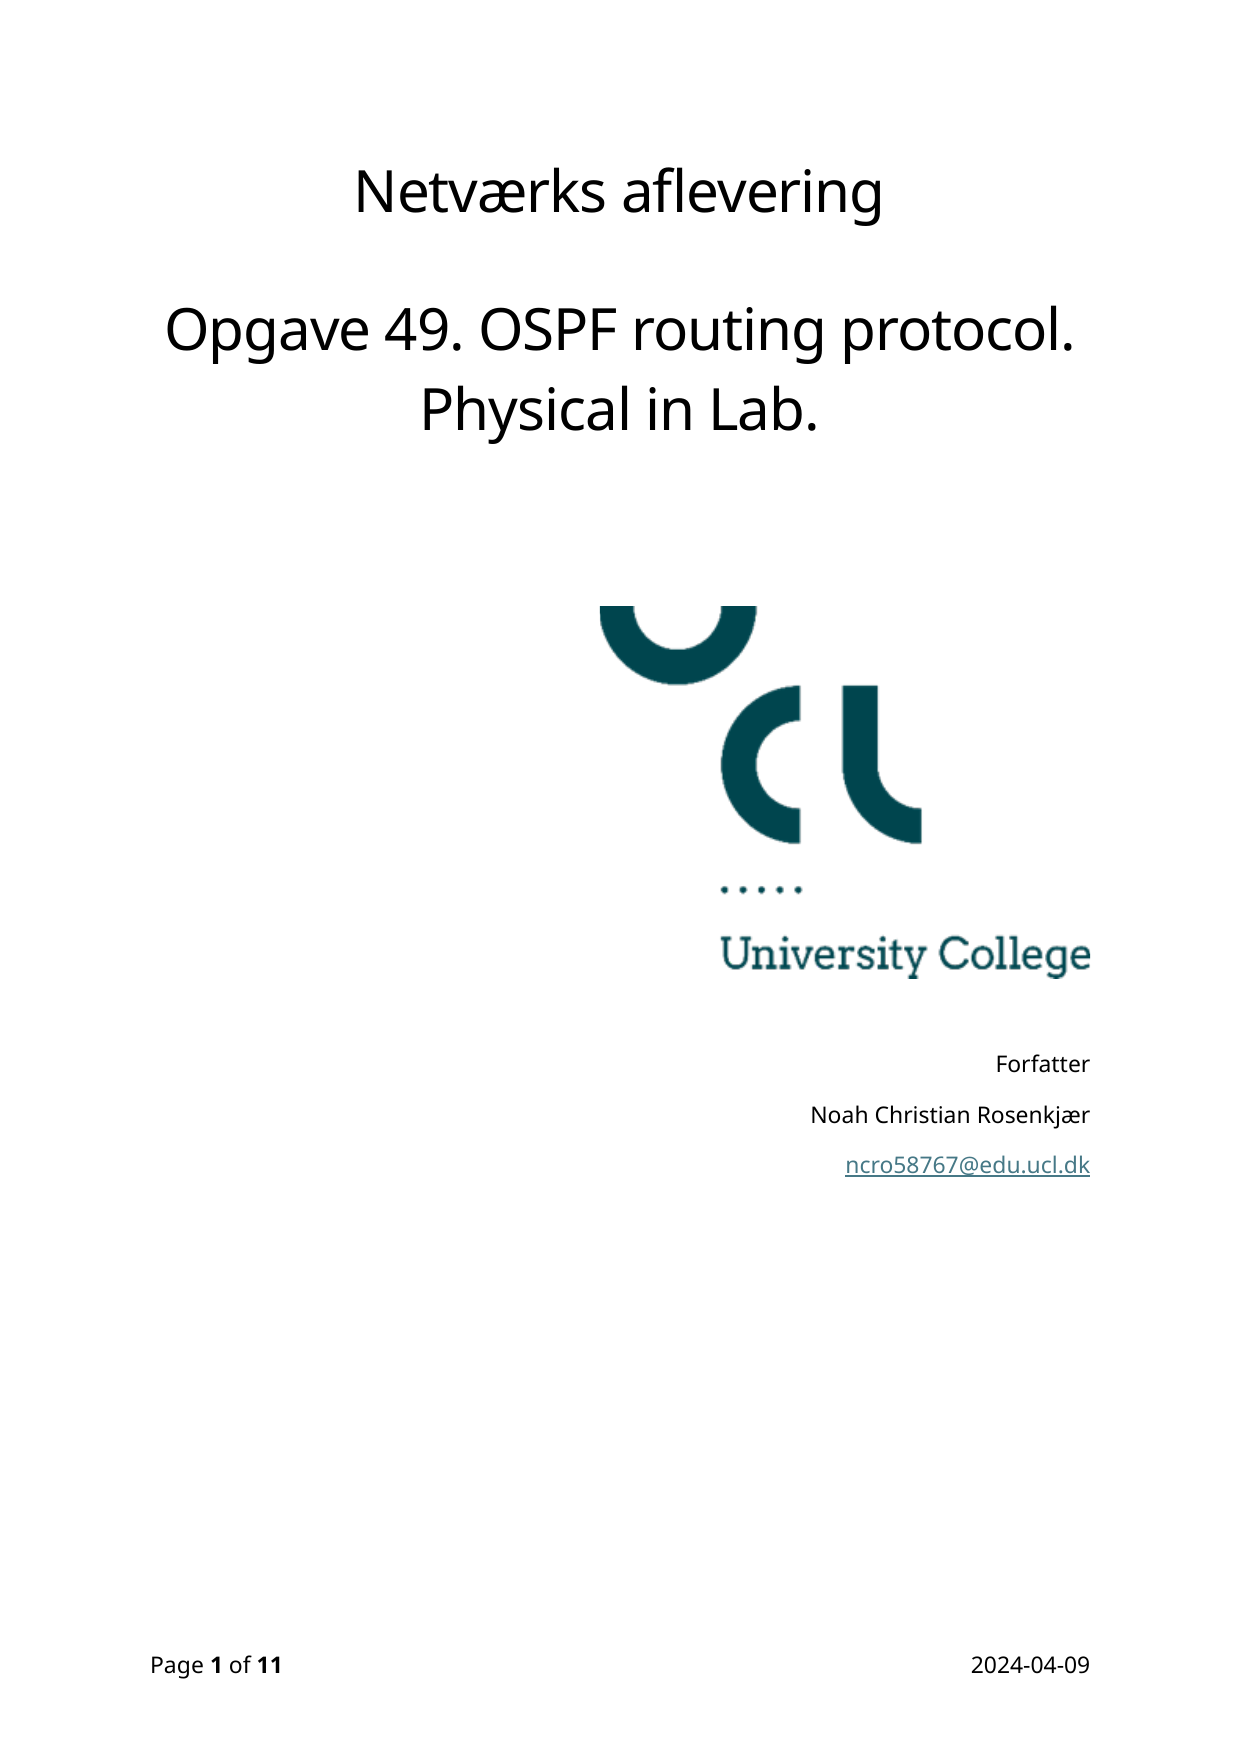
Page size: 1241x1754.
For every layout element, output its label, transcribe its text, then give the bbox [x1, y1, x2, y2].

text Noah Christian Rosenkjær [150, 1099, 1090, 1130]
title Netværks aflevering [150, 150, 1090, 229]
text ncro58767@edu.ucl.dk [150, 1149, 1090, 1180]
text Forfatter [150, 1048, 1090, 1079]
picture [599, 606, 1091, 979]
title Opgave 49. OSPF routing protocol. Physical in Lab. [150, 288, 1090, 447]
